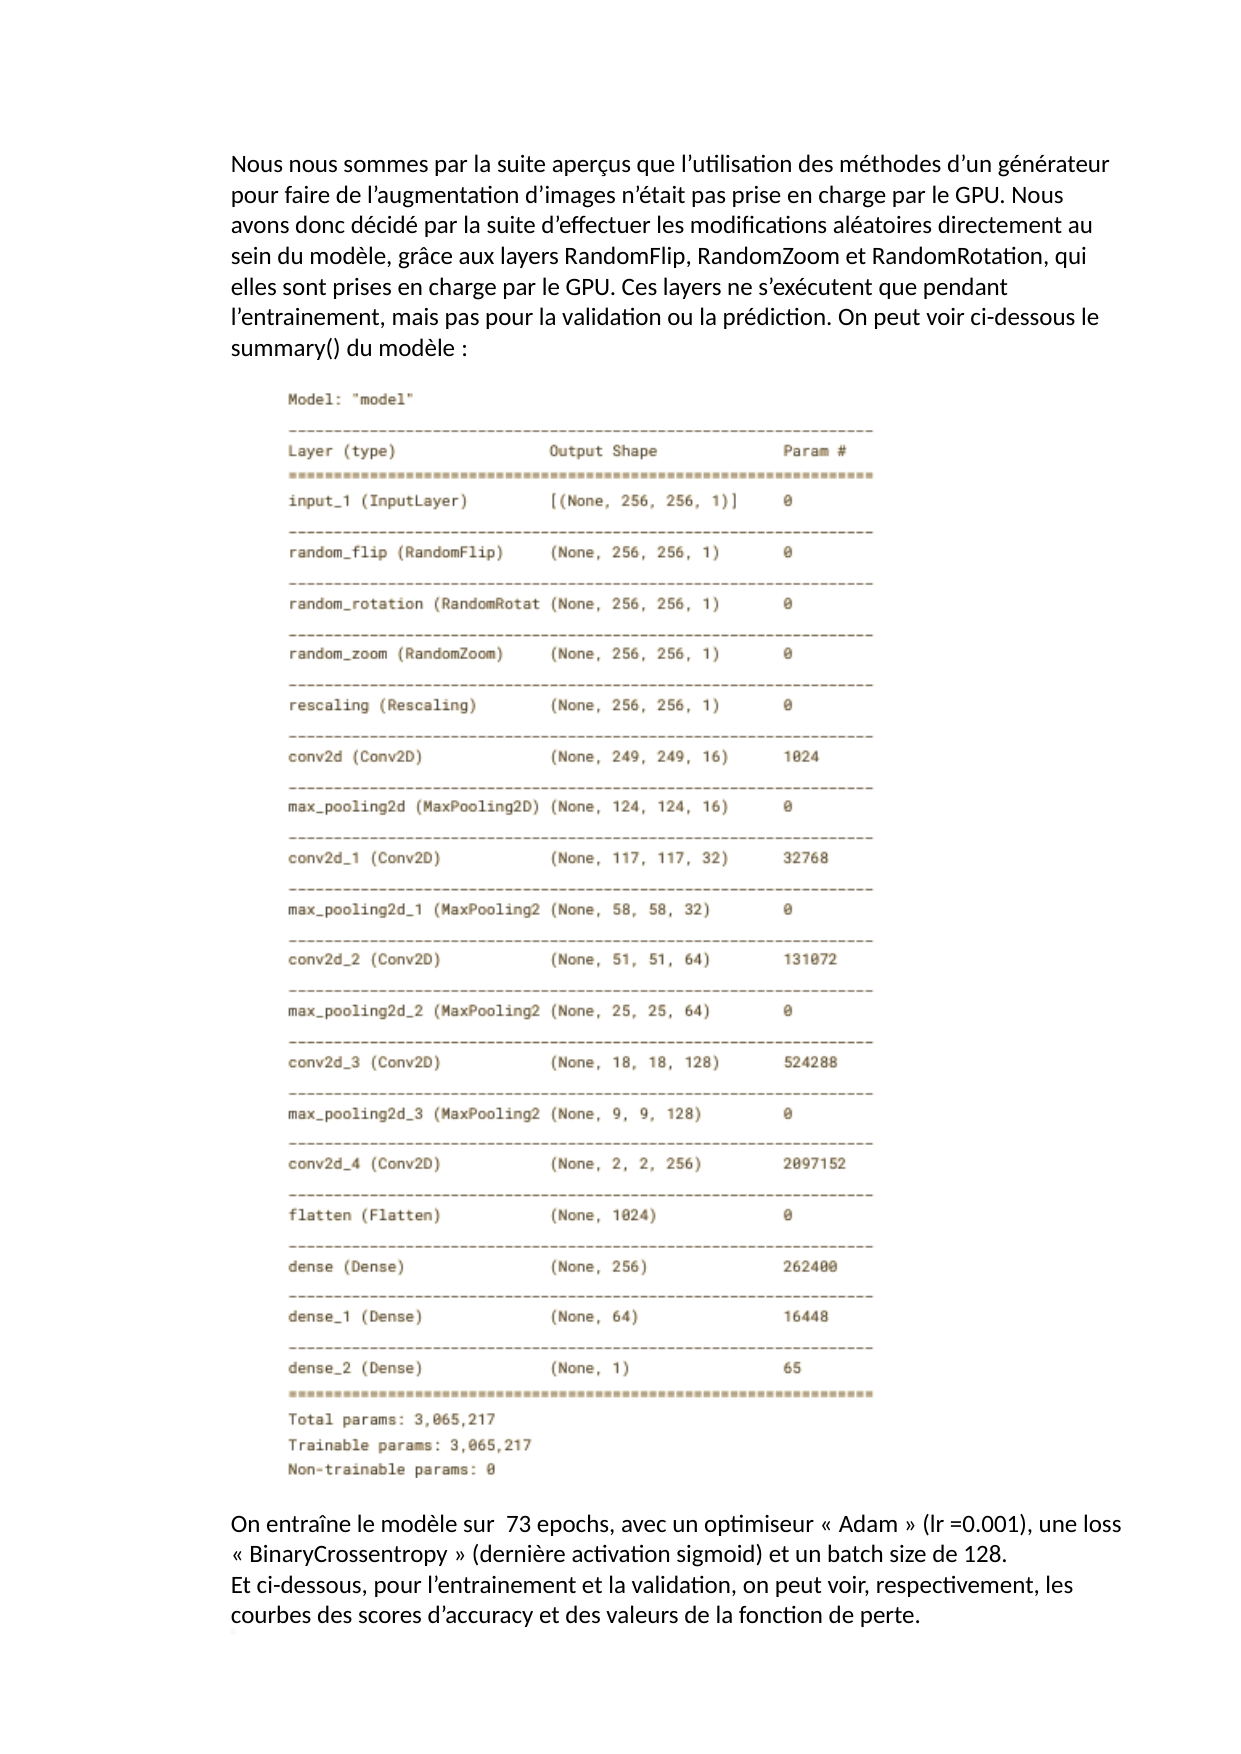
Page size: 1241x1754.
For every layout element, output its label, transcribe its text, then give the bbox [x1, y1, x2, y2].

picture [236, 392, 953, 1478]
list Nous nous sommes par la suite aperçus que l’utilisation des méthodes d’un générateur pour faire de l’augmentation d’images n’était pas prise en charge par le GPU. Nous avons donc décidé par la suite d’effectuer les modifications aléatoires directement au sein du modèle, grâce aux layers RandomFlip, RandomZoom et RandomRotation, qui elles sont prises en charge par le GPU. Ces layers ne s’exécutent que pendant l’entrainement, mais pas pour la validation ou la prédiction. On peut voir ci-dessous le summary() du modèle : On entraîne le modèle sur 73 epochs, avec un optimiseur « Adam » (lr =0.001), une loss « BinaryCrossentropy » (dernière activation sigmoid) et un batch size de 128. Et ci-dessous, pour l’entrainement et la validation, on peut voir, respectivement, les courbes des scores d’accuracy et des valeurs de la fonction de perte. [193, 118, 1122, 1634]
